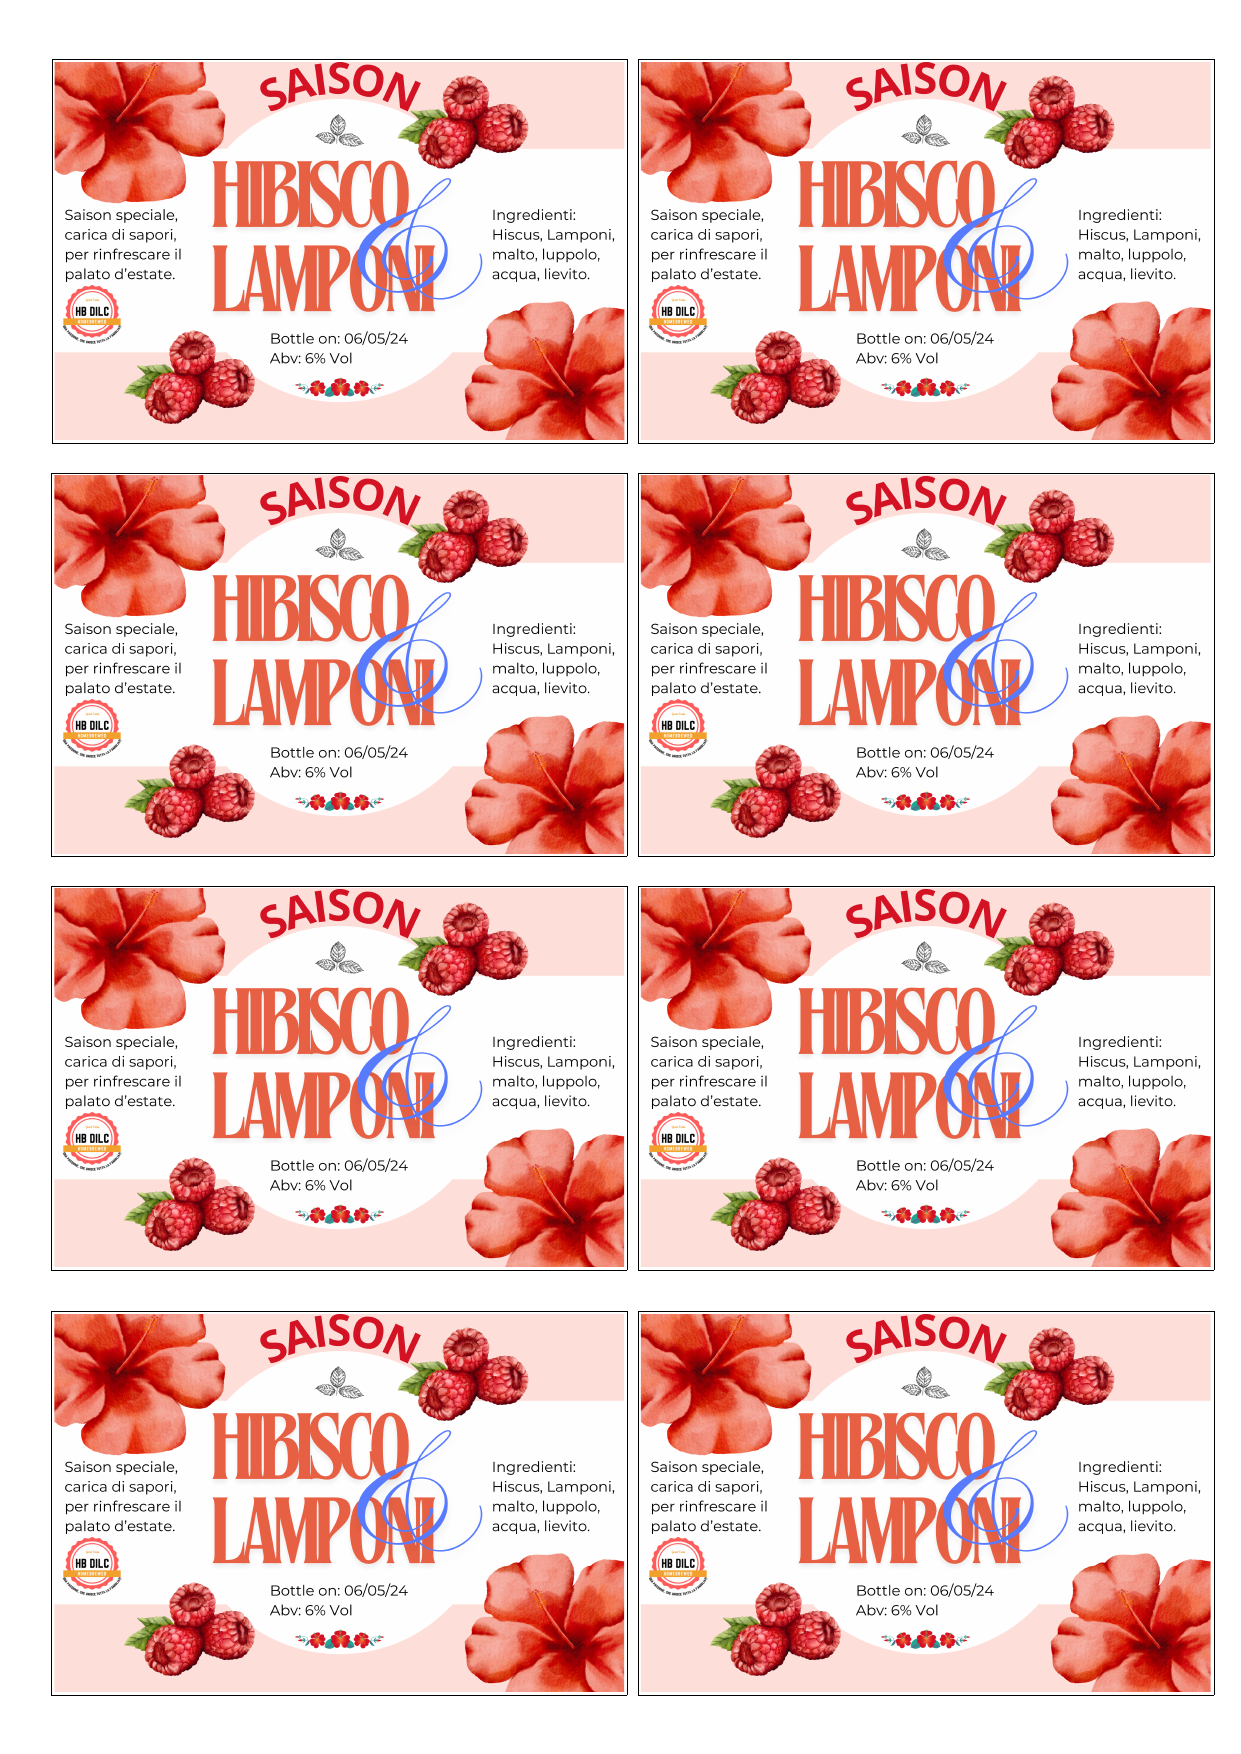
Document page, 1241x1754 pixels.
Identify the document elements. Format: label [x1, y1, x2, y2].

picture [54, 62, 625, 440]
picture [640, 62, 1211, 440]
picture [54, 1314, 625, 1692]
picture [54, 475, 625, 854]
picture [54, 888, 625, 1267]
picture [640, 475, 1211, 854]
picture [640, 888, 1211, 1267]
picture [640, 1314, 1211, 1692]
